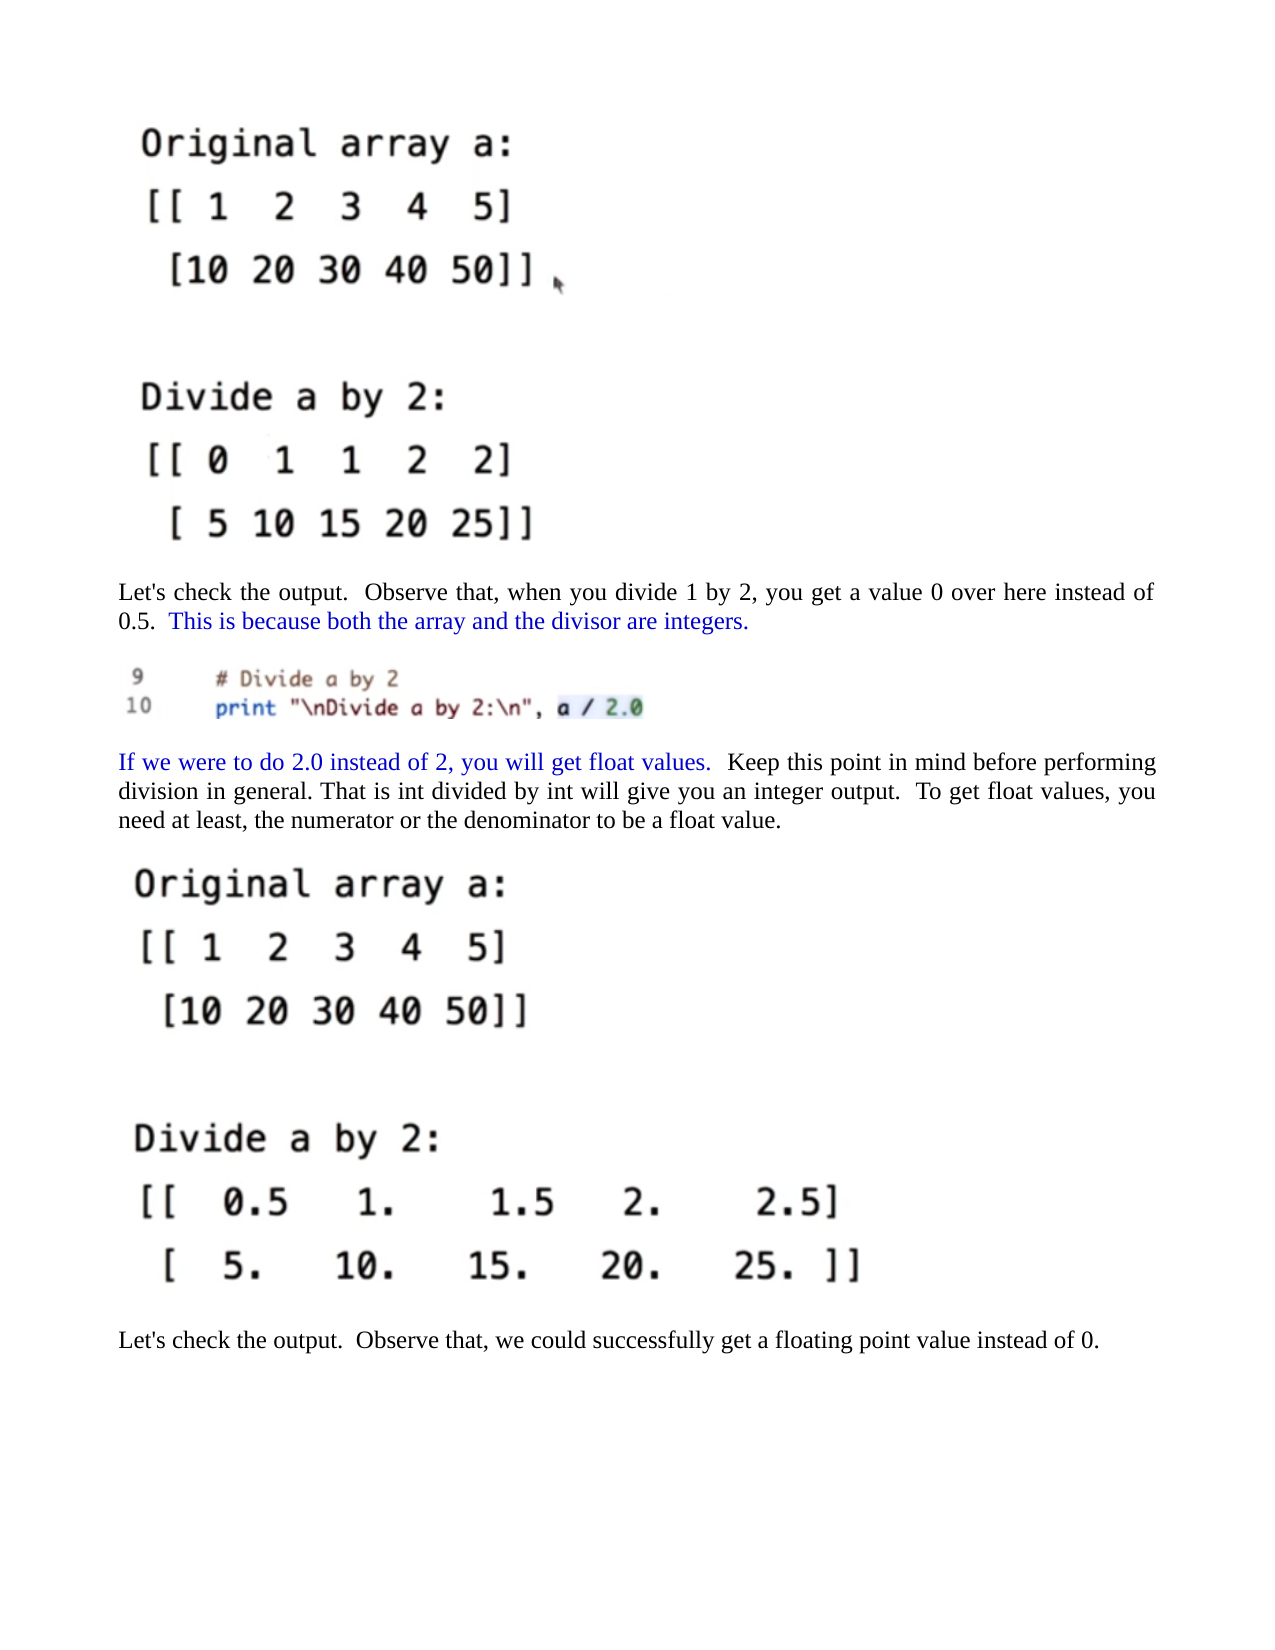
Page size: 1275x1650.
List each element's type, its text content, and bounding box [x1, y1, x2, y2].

text If we were to do 2.0 instead of 2, you will get float values. Keep this point in mind before performing division in general. That is int divided by int will give you an integer output. To get float values, you need at least, the numerator or the denominator to be a float value. [118, 747, 1157, 833]
picture [118, 862, 1157, 1297]
picture [118, 118, 1157, 549]
text Let's check the output. Observe that, we could successfully get a floating point value instead of 0. [118, 1325, 1157, 1354]
text Let's check the output. Observe that, when you divide 1 by 2, you get a value 0 over here instead of 0.5. This is because both the array and the divisor are integers. [118, 577, 1157, 635]
picture [118, 663, 1157, 719]
